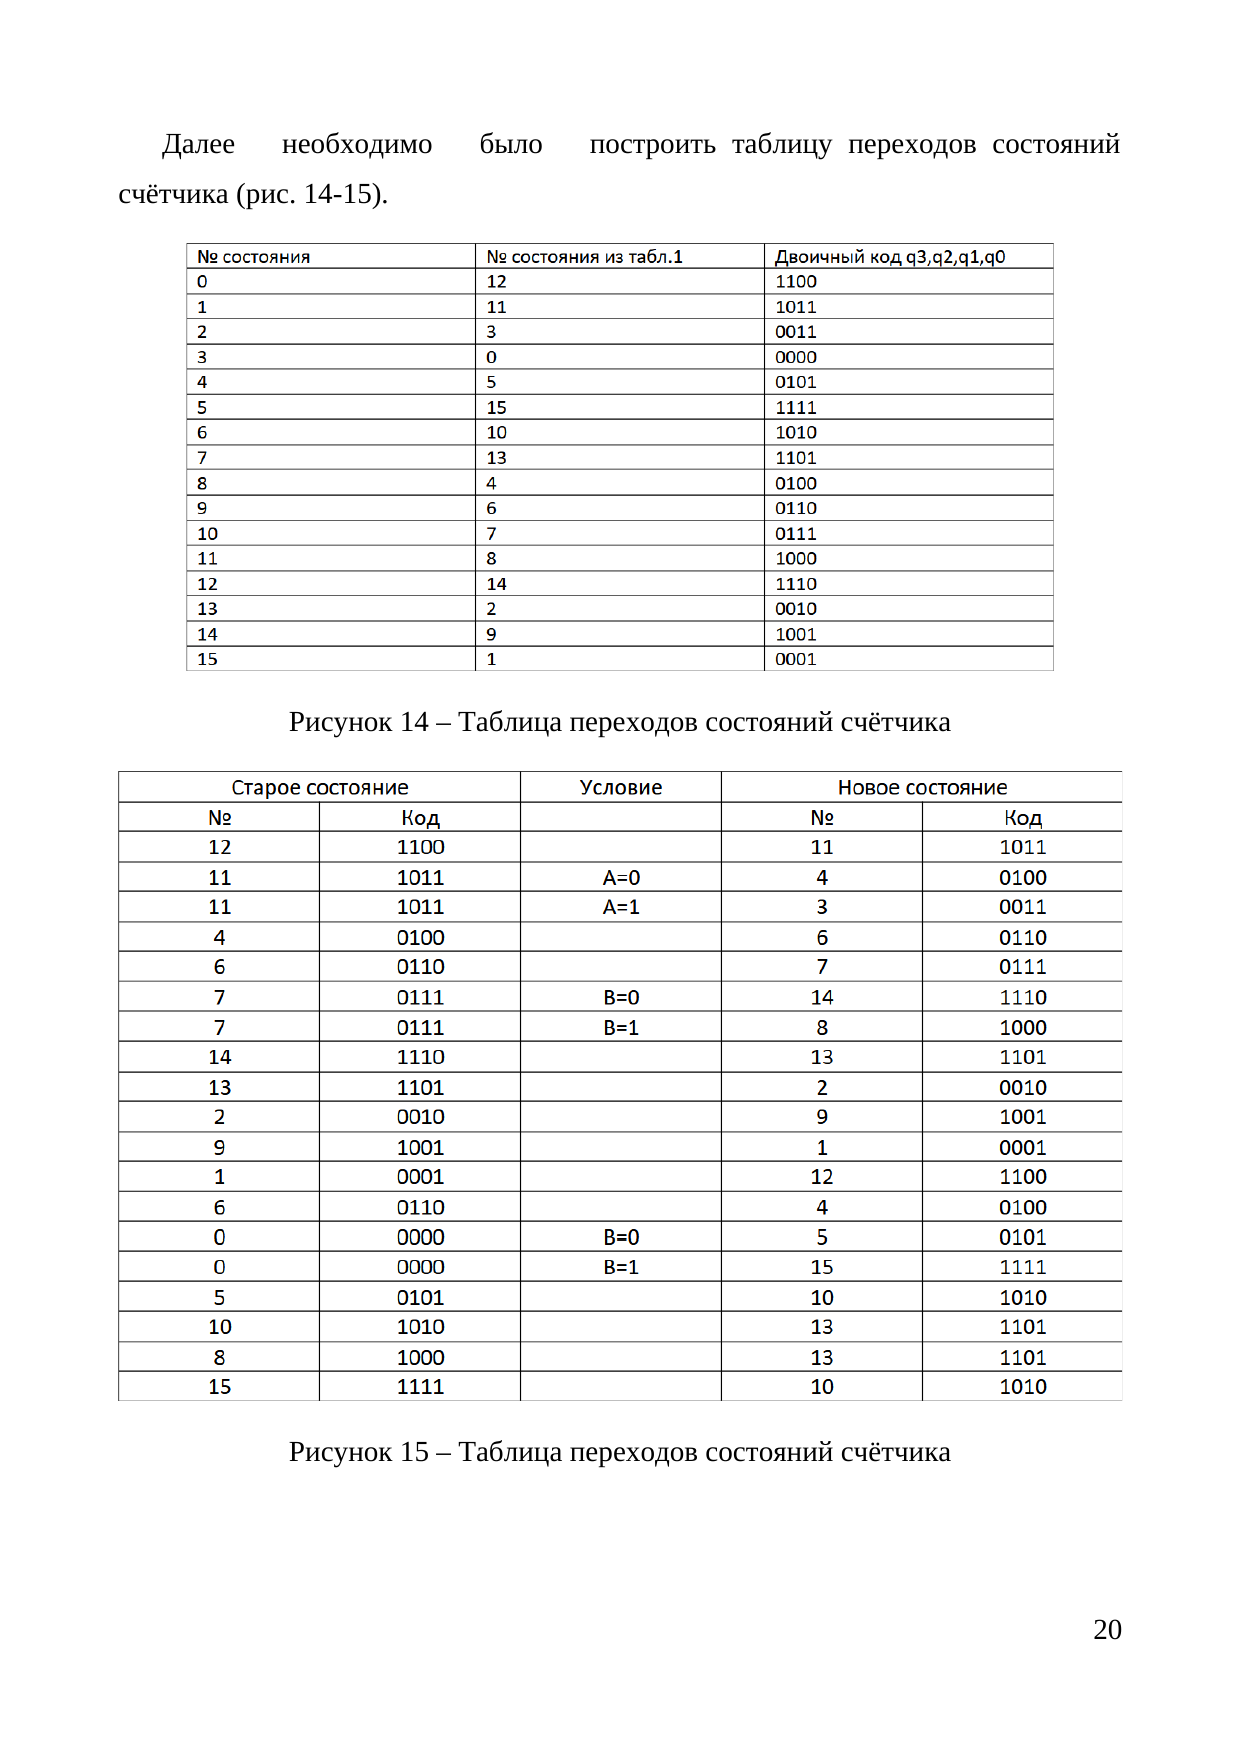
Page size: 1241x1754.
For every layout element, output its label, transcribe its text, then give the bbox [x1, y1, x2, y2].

text Рисунок 14 – Таблица переходов состояний счётчика [118, 704, 1122, 738]
text Далее необходимо было построить таблицу переходов состояний счётчика (рис. 14-15). [118, 126, 1122, 210]
picture [118, 771, 1123, 1401]
text Рисунок 15 – Таблица переходов состояний счётчика [118, 1434, 1122, 1467]
picture [186, 243, 1054, 671]
